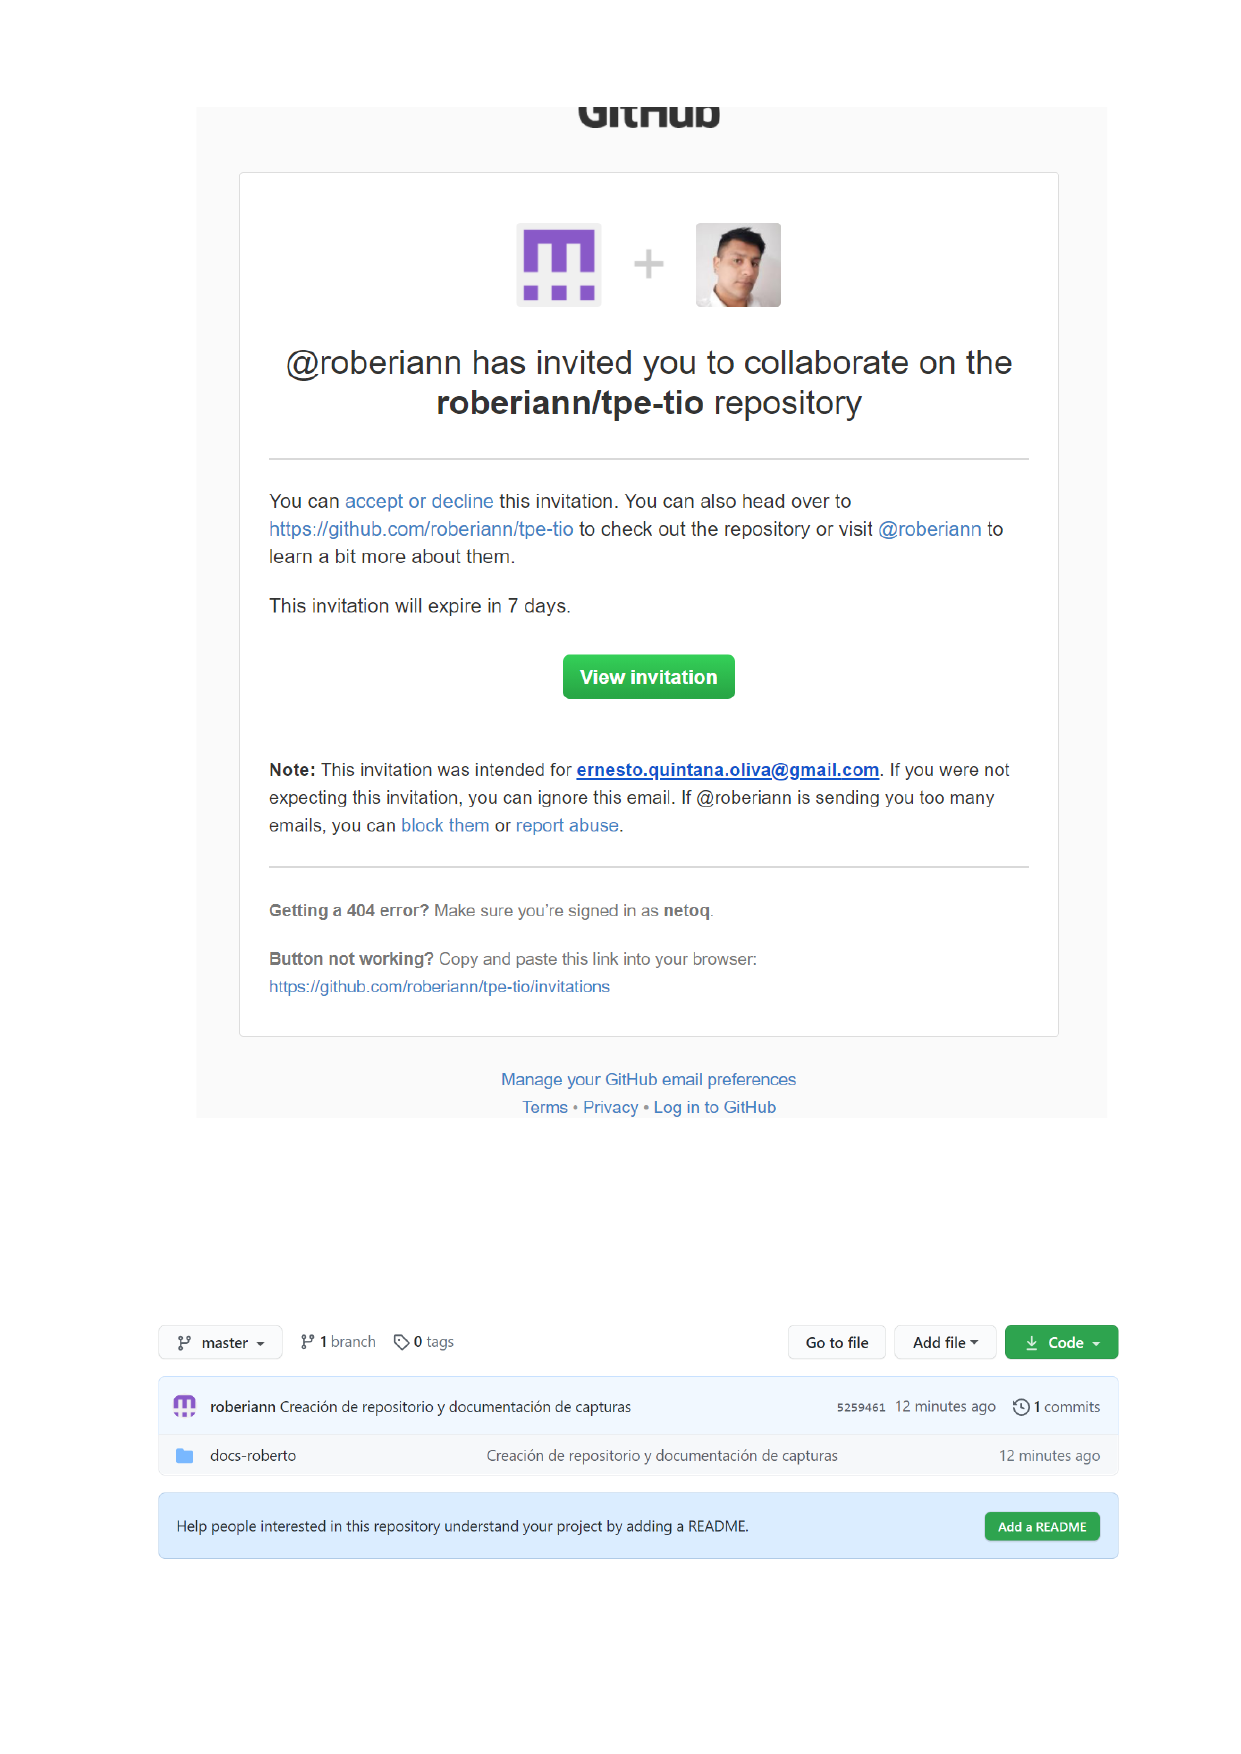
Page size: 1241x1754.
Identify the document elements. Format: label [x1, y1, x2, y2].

picture [123, 1311, 1128, 1611]
picture [196, 107, 1108, 1118]
